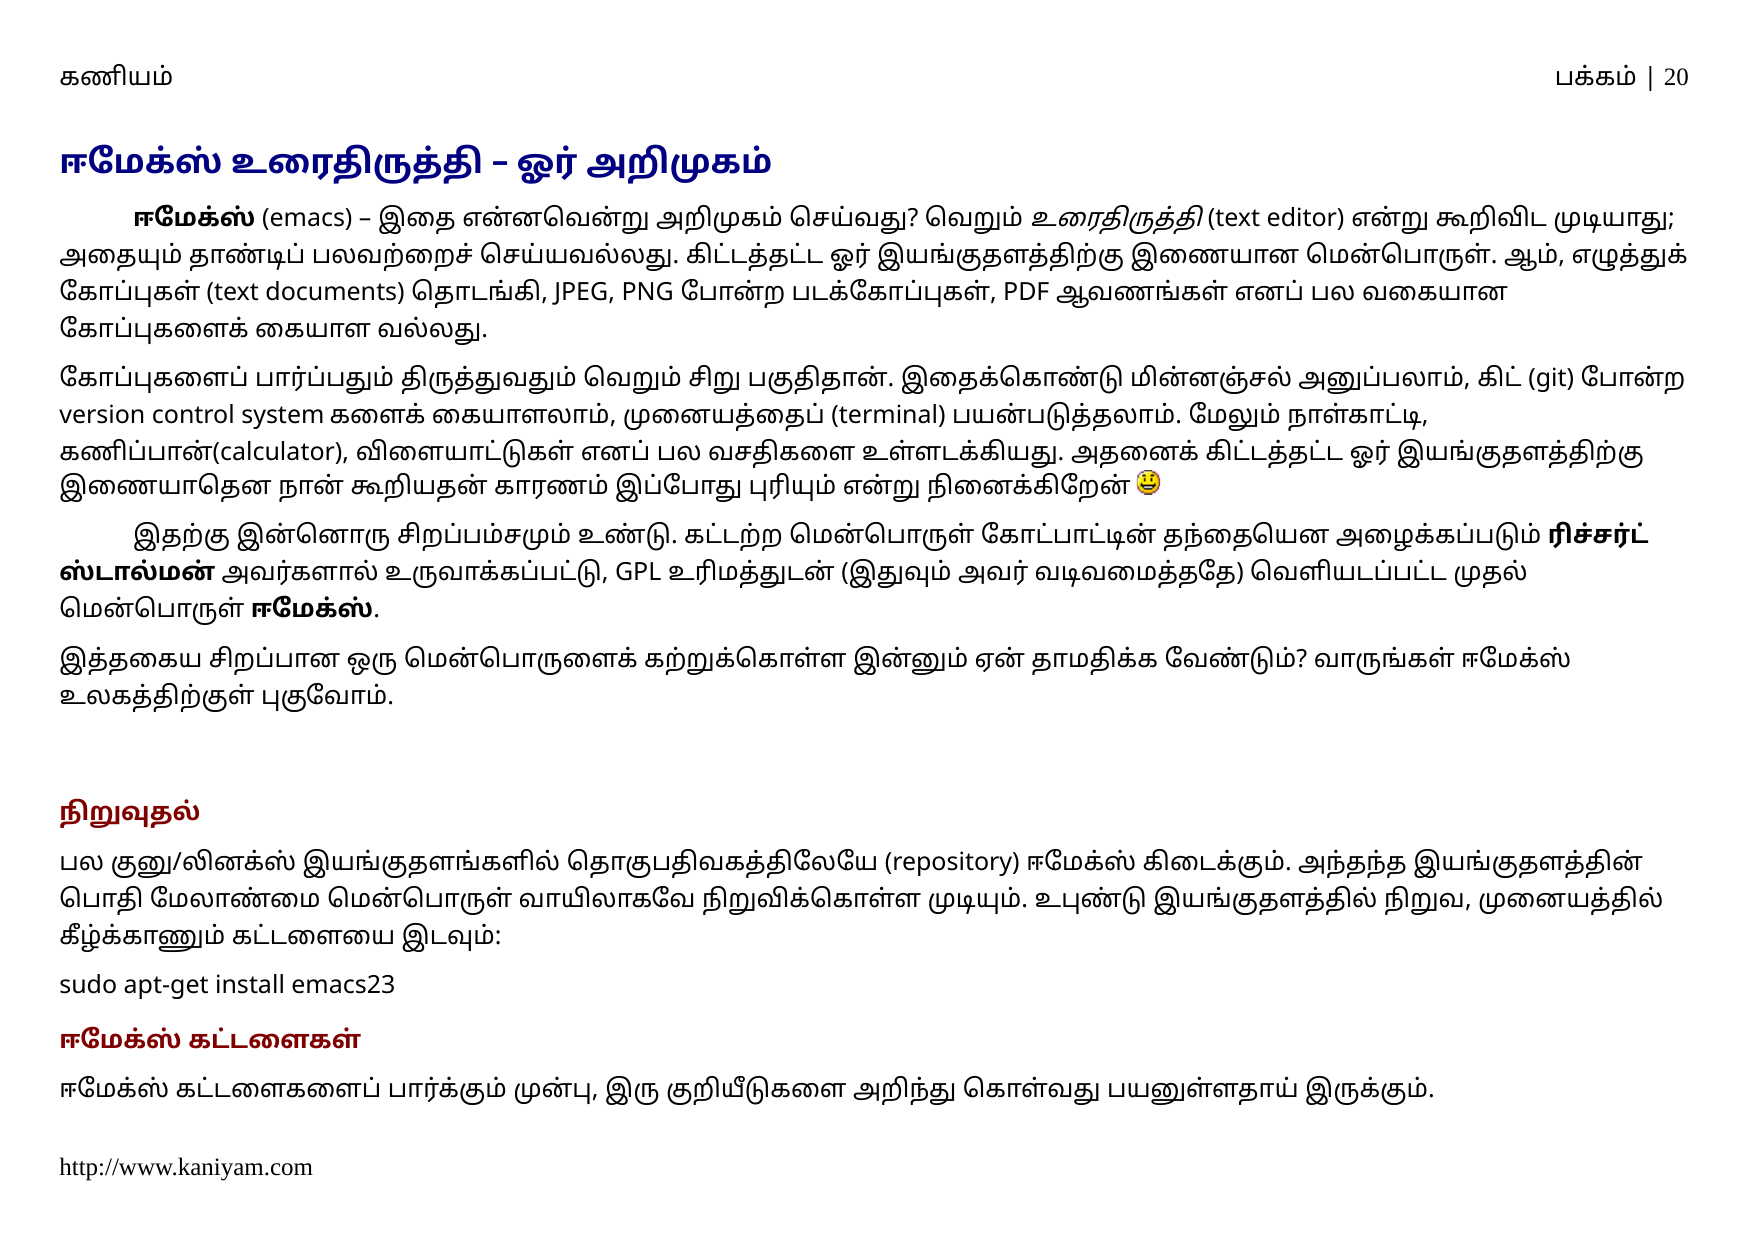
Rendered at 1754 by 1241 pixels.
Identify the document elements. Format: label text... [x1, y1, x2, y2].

picture [1136, 470, 1161, 495]
subtitle ஈமேக்ஸ் கட்டளைகள் [59, 1026, 1695, 1059]
text இத்தகைய சிறப்பான ஒரு மென்பொருளைக் கற்றுக்கொள்ள இன்னும் ஏன் தாமதிக்க வேண்டும்? வாருங்கள் ஈமேக்ஸ் உலகத்திற்குள் புகுவோம். [59, 640, 1695, 714]
subtitle நிறுவுதல் [59, 798, 1695, 831]
text பல குனு/லினக்ஸ் இயங்குதளங்களில் தொகுபதிவகத்திலேயே (repository) ஈமேக்ஸ் கிடைக்கும். அந்தந்த இயங்குதளத்தின் பொதி மேலாண்மை மென்பொருள் வாயிலாகவே நிறுவிக்கொள்ள முடியும். உபுண்டு இயங்குதளத்தில் நிறுவ, முனையத்தில் கீழ்க்காணும் கட்டளையை இடவும்: [59, 843, 1695, 954]
text ஈமேக்ஸ் கட்டளைகளைப் பார்க்கும் முன்பு, இரு குறியீடுகளை அறிந்து கொள்வது பயனுள்ளதாய் இருக்கும். [59, 1071, 1695, 1108]
text sudo apt-get install emacs23 [59, 967, 1695, 1001]
text கோப்புகளைப் பார்ப்பதும் திருத்துவதும் வெறும் சிறு பகுதிதான். இதைக்கொண்டு மின்னஞ்சல் அனுப்பலாம், கிட் (git) போன்ற version control systemகளைக் கையாளலாம், முனையத்தைப் (terminal) பயன்படுத்தலாம். மேலும் நாள்காட்டி, கணிப்பான்(calculator), விளையாட்டுகள் எனப் பல வசதிகளை உள்ளடக்கியது. அதனைக் கிட்டத்தட்ட ஓர் இயங்குதளத்திற்கு இணையாதென நான் கூறியதன் காரணம் இப்போது புரியும் என்று நினைக்கிறேன் [59, 360, 1695, 504]
text இதற்கு இன்னொரு சிறப்பம்சமும் உண்டு. கட்டற்ற மென்பொருள் கோட்பாட்டின் தந்தையென அழைக்கப்படும் ரிச்சர்ட் ஸ்டால்மன் அவர்களால் உருவாக்கப்பட்டு, GPL உரிமத்துடன் (இதுவும் அவர் வடிவமைத்ததே) வெளியடப்பட்ட முதல் மென்பொருள் ஈமேக்ஸ். [59, 517, 1695, 628]
subtitle ஈமேக்ஸ் உரைதிருத்தி – ஓர் அறிமுகம் [59, 143, 1695, 187]
text ஈமேக்ஸ் (emacs) – இதை என்னவென்று அறிமுகம் செய்வது? வெறும் உரைதிருத்தி (text editor) என்று கூறிவிட முடியாது; அதையும் தாண்டிப் பலவற்றைச் செய்யவல்லது. கிட்டத்தட்ட ஓர் இயங்குதளத்திற்கு இணையான மென்பொருள். ஆம், எழுத்துக் கோப்புகள் (text documents) தொடங்கி, JPEG, PNG போன்ற படக்கோப்புகள், PDF ஆவணங்கள் எனப் பல வகையான கோப்புகளைக் கையாள வல்லது. [59, 199, 1695, 347]
